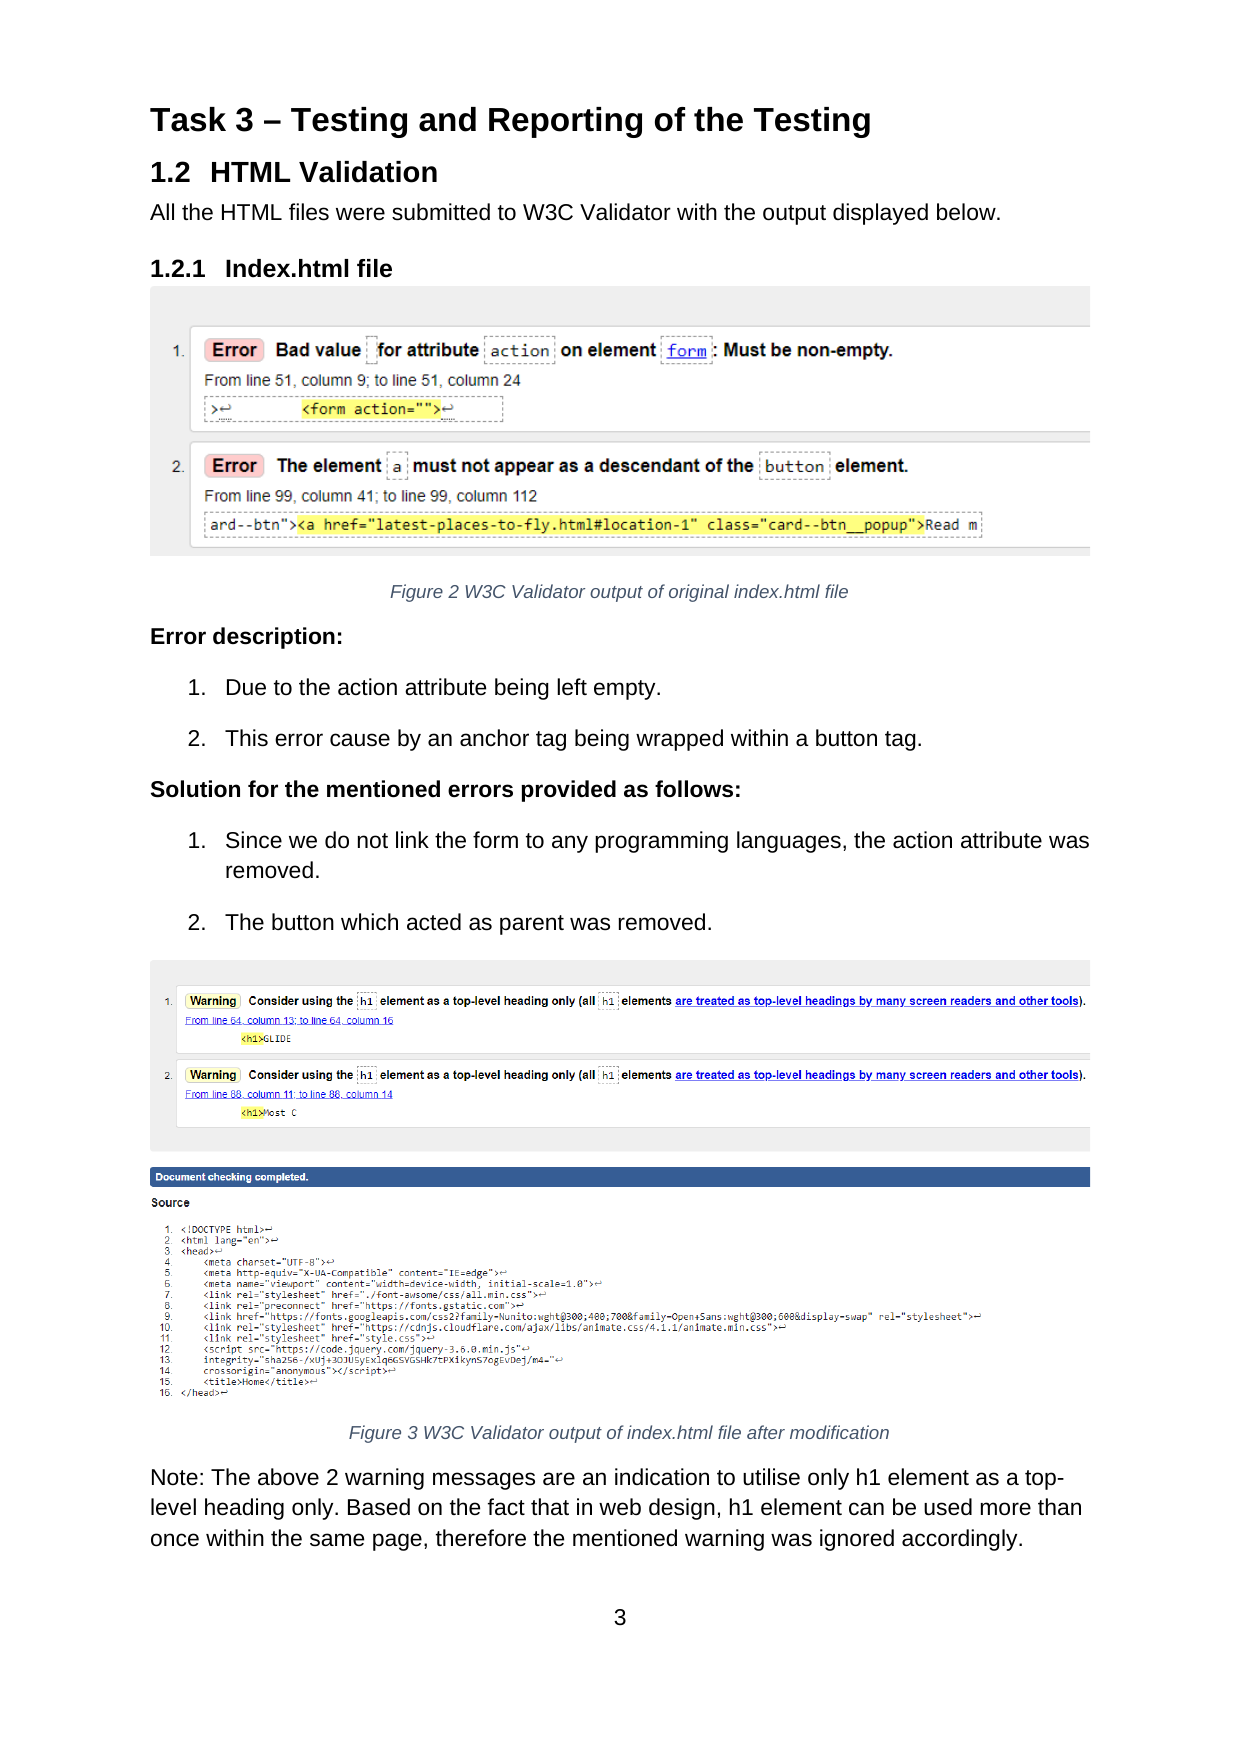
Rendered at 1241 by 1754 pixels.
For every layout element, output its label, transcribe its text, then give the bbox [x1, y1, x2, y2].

list The button which acted as parent was removed. [187, 908, 1090, 935]
text Error description: [150, 623, 1090, 649]
list This error cause by an anchor tag being wrapped within a button tag. [187, 725, 1090, 752]
text All the HTML files were submitted to W3C Validator with the output displayed below. [150, 198, 1090, 225]
subtitle Index.html file [150, 254, 1090, 282]
list Due to the action attribute being left empty. [187, 674, 1090, 701]
text Solution for the mentioned errors provided as follows: [150, 776, 1090, 803]
text Note: The above 2 warning messages are an indication to utilise only h1 element as a top-level heading only. Based on the fact that in web design, h1 element can be used more than once within the same page, therefore the mentioned warning was ignored accordingly. [150, 1464, 1090, 1551]
subtitle Task 3 – Testing and Reporting of the Testing [150, 100, 1090, 138]
subtitle HTML Validation [150, 154, 1090, 188]
text Figure 3 W3C Validator output of index.html file after modification [150, 1422, 1090, 1443]
list Since we do not link the form to any programming languages, the action attribute was removed. [187, 827, 1090, 884]
text Figure 2 W3C Validator output of original index.html file [150, 581, 1090, 602]
